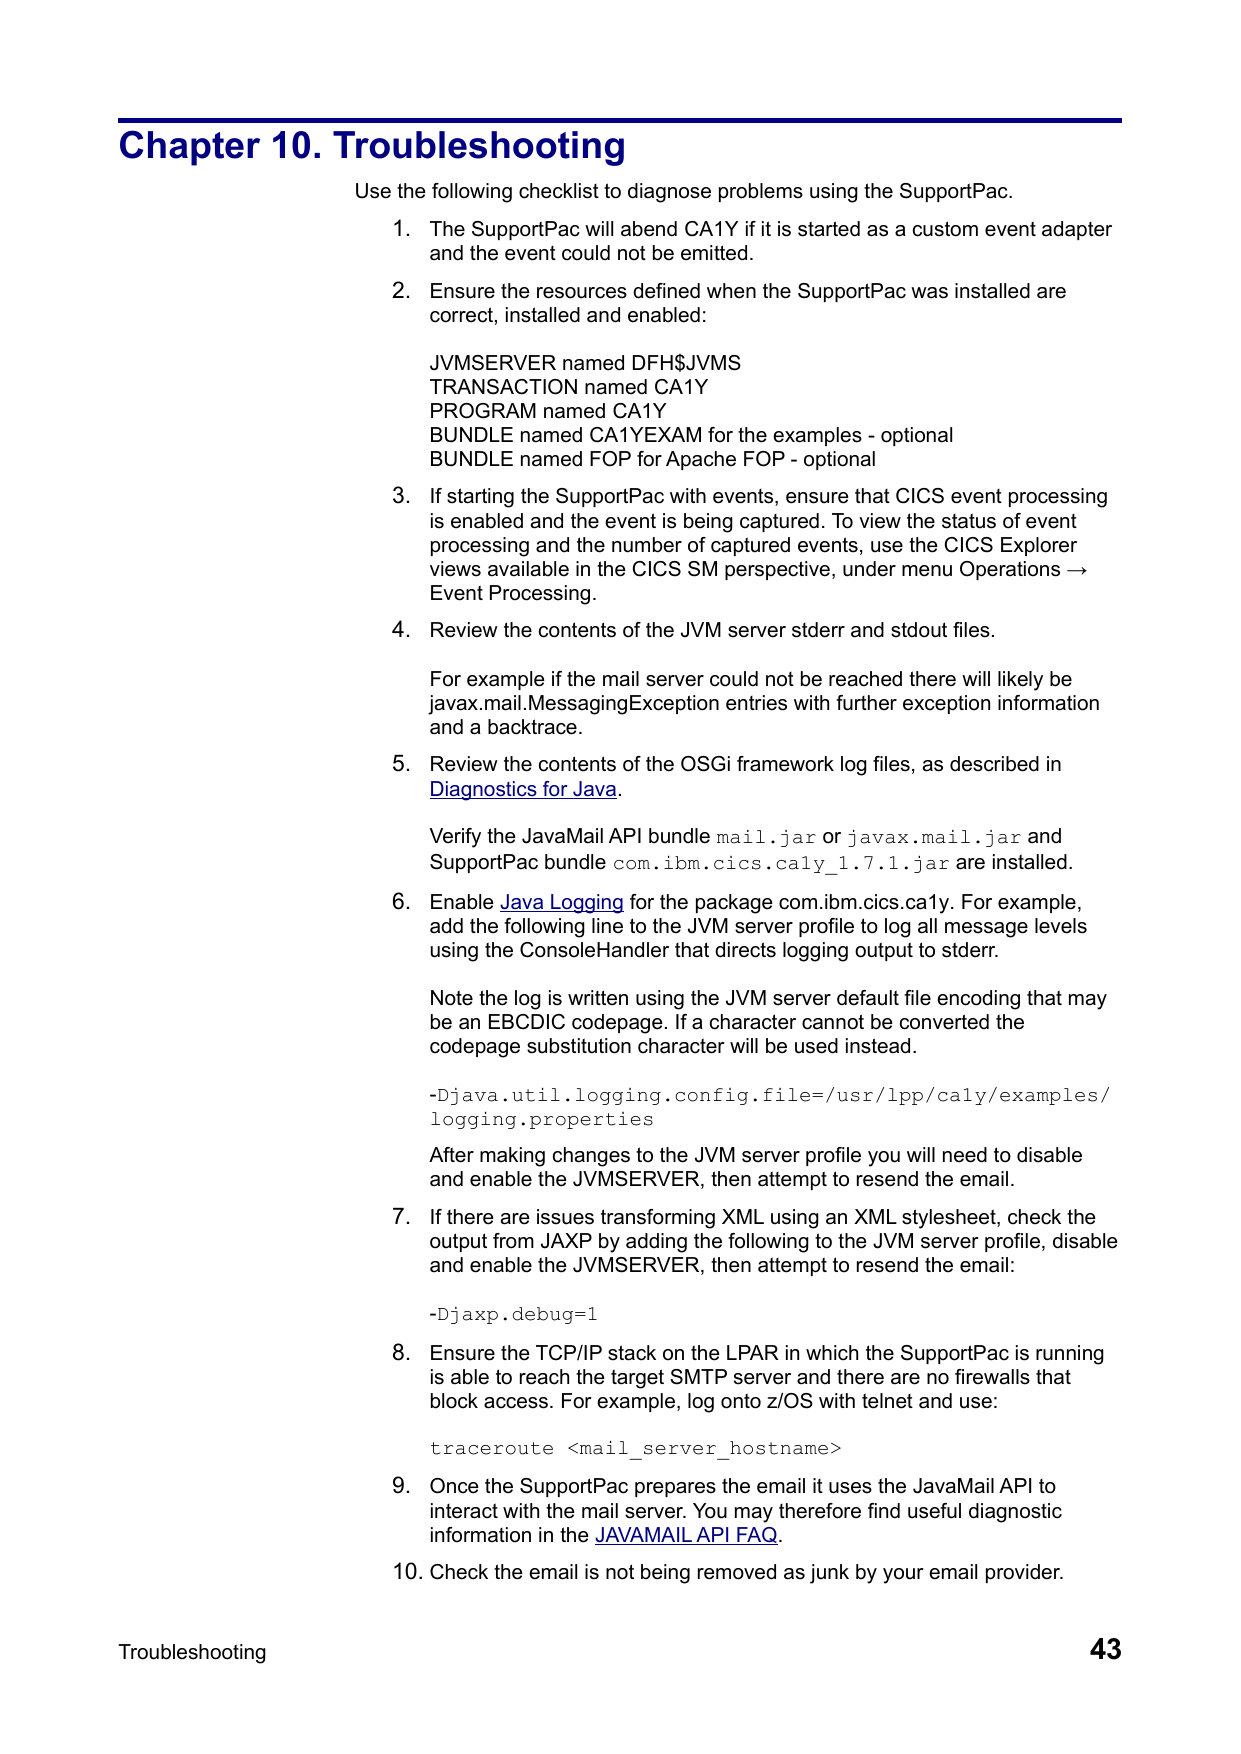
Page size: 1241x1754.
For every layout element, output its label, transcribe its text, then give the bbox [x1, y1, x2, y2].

list Once the SupportPac prepares the email it uses the JavaMail API to interact with the mail server. You may therefore find useful diagnostic information in the JAVAMAIL API FAQ. [392, 1472, 1122, 1547]
list Check the email is not being removed as junk by your email provider. [392, 1558, 1122, 1585]
list Ensure the TCP/IP stack on the LPAR in which the SupportPac is running is able to reach the target SMTP server and there are no firewalls that block access. For example, log onto z/OS with telnet and use: traceroute <mail_server_hostname> [392, 1339, 1122, 1461]
list After making changes to the JVM server profile you will need to disable and enable the JVMSERVER, then attempt to resend the email. [392, 1143, 1122, 1191]
list Ensure the resources defined when the SupportPac was installed are correct, installed and enabled: JVMSERVER named DFH$JVMS TRANSACTION named CA1Y PROGRAM named CA1Y BUNDLE named CA1YEXAM for the examples - optional BUNDLE named FOP for Apache FOP - optional [392, 277, 1122, 471]
list Enable Java Logging for the package com.ibm.cics.ca1y. For example, add the following line to the JVM server profile to log all message levels using the ConsoleHandler that directs logging output to stderr. Note the log is written using the JVM server default file encoding that may be an EBCDIC codepage. If a character cannot be converted the codepage substitution character will be used instead. ‑Djava.util.logging.config.file=/usr/lpp/ca1y/examples/ logging.properties [392, 888, 1122, 1131]
list Review the contents of the OSGi framework log files, as described in Diagnostics for Java. Verify the JavaMail API bundle mail.jar or javax.mail.jar and SupportPac bundle com.ibm.cics.ca1y_1.7.1.jar are installed. [392, 750, 1122, 876]
list Review the contents of the JVM server stderr and stdout files. For example if the mail server could not be reached there will likely be javax.mail.MessagingException entries with further exception information and a backtrace. [392, 616, 1122, 739]
list The SupportPac will abend CA1Y if it is started as a custom event adapter and the event could not be emitted. [392, 214, 1122, 265]
list If there are issues transforming XML using an XML stylesheet, check the output from JAXP by adding the following to the JVM server profile, disable and enable the JVMSERVER, then attempt to resend the email: ‑Djaxp.debug=1 [392, 1203, 1122, 1327]
text Use the following checklist to diagnose problems using the SupportPac. [354, 179, 1122, 203]
subtitle Troubleshooting [118, 123, 1122, 166]
list If starting the SupportPac with events, ensure that CICS event processing is enabled and the event is being captured. To view the status of event processing and the number of captured events, use the CICS Explorer views available in the CICS SM perspective, under menu Operations → Event Processing. [392, 482, 1122, 605]
